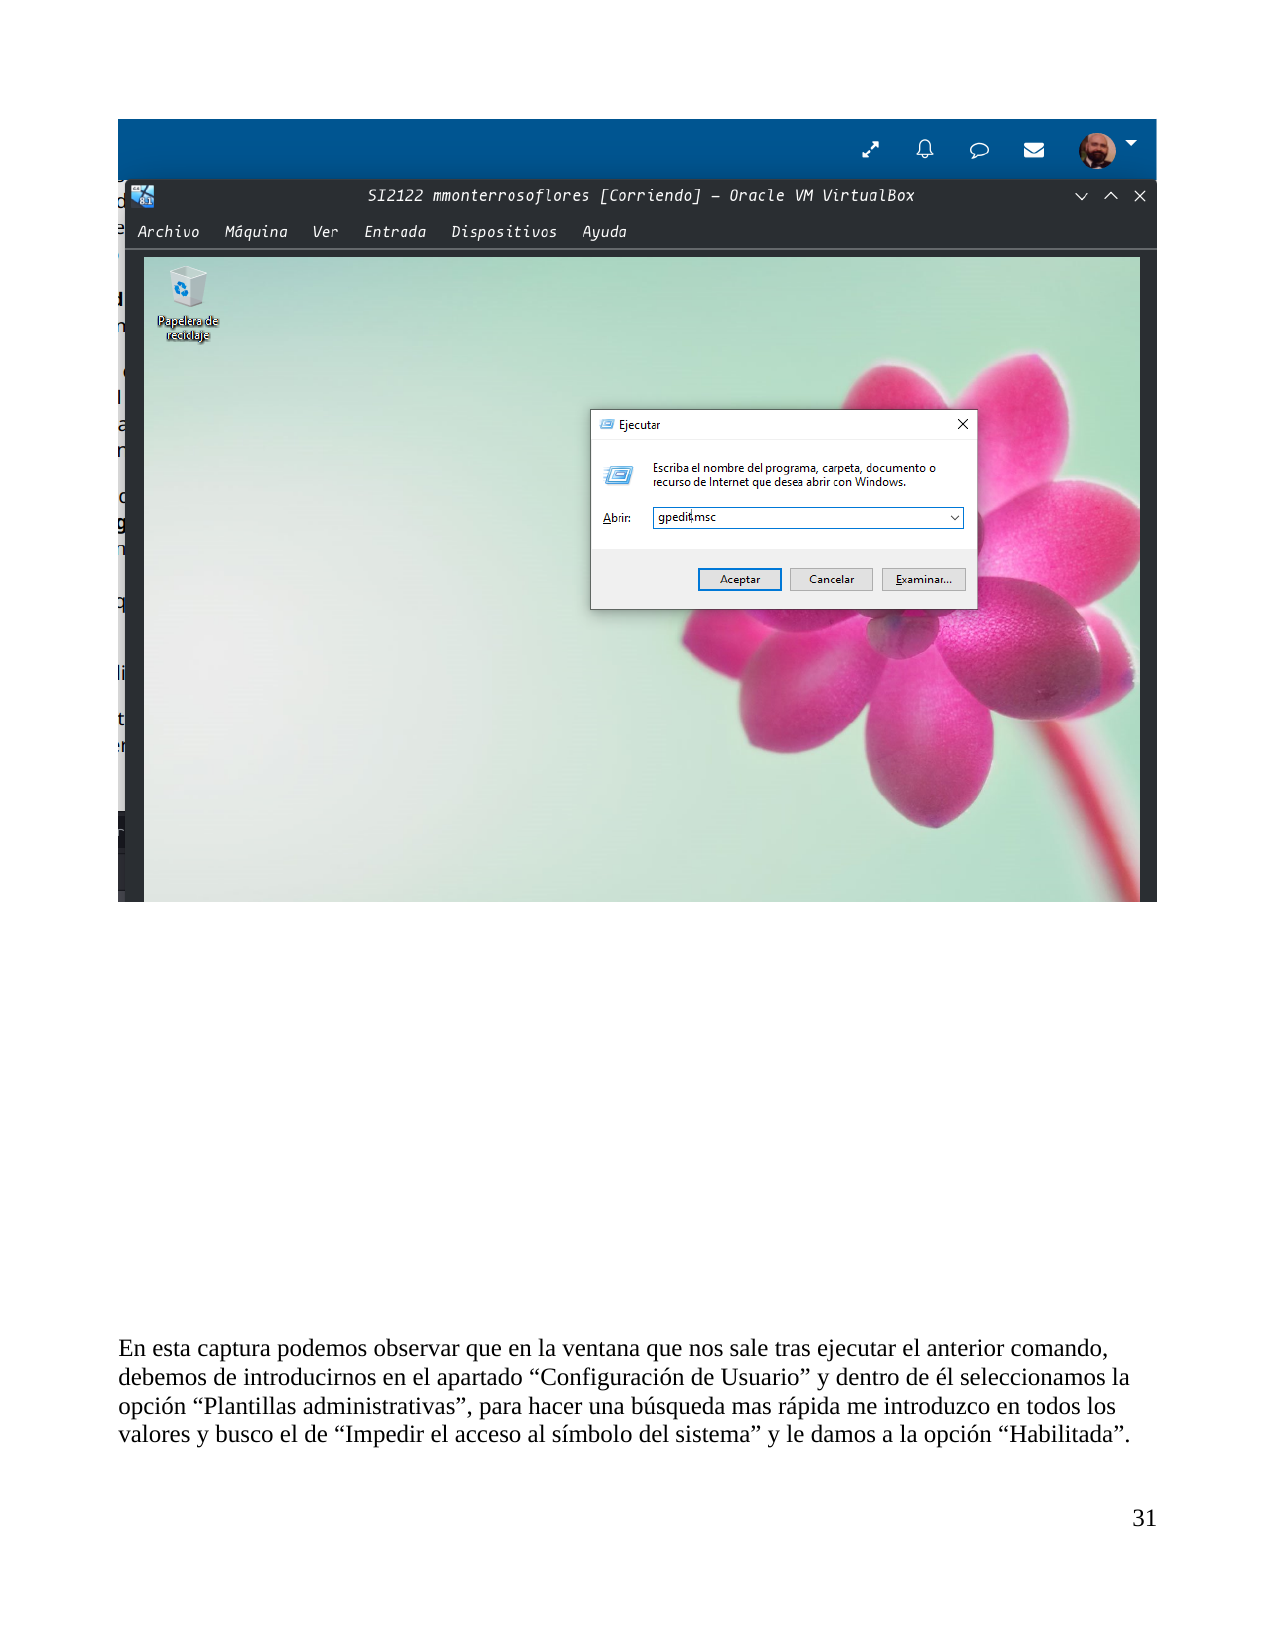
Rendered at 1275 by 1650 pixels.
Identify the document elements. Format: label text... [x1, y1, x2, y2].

text En esta captura podemos observar que en la ventana que nos sale tras ejecutar el anterior comando, debemos de introducirnos en el apartado “Configuración de Usuario” y dentro de él seleccionamos la opción “Plantillas administrativas”, para hacer una búsqueda mas rápida me introduzco en todos los valores y busco el de “Impedir el acceso al símbolo del sistema” y le damos a la opción “Habilitada”. [118, 1333, 1157, 1448]
table_header [118, 902, 1157, 931]
picture [118, 118, 1157, 902]
